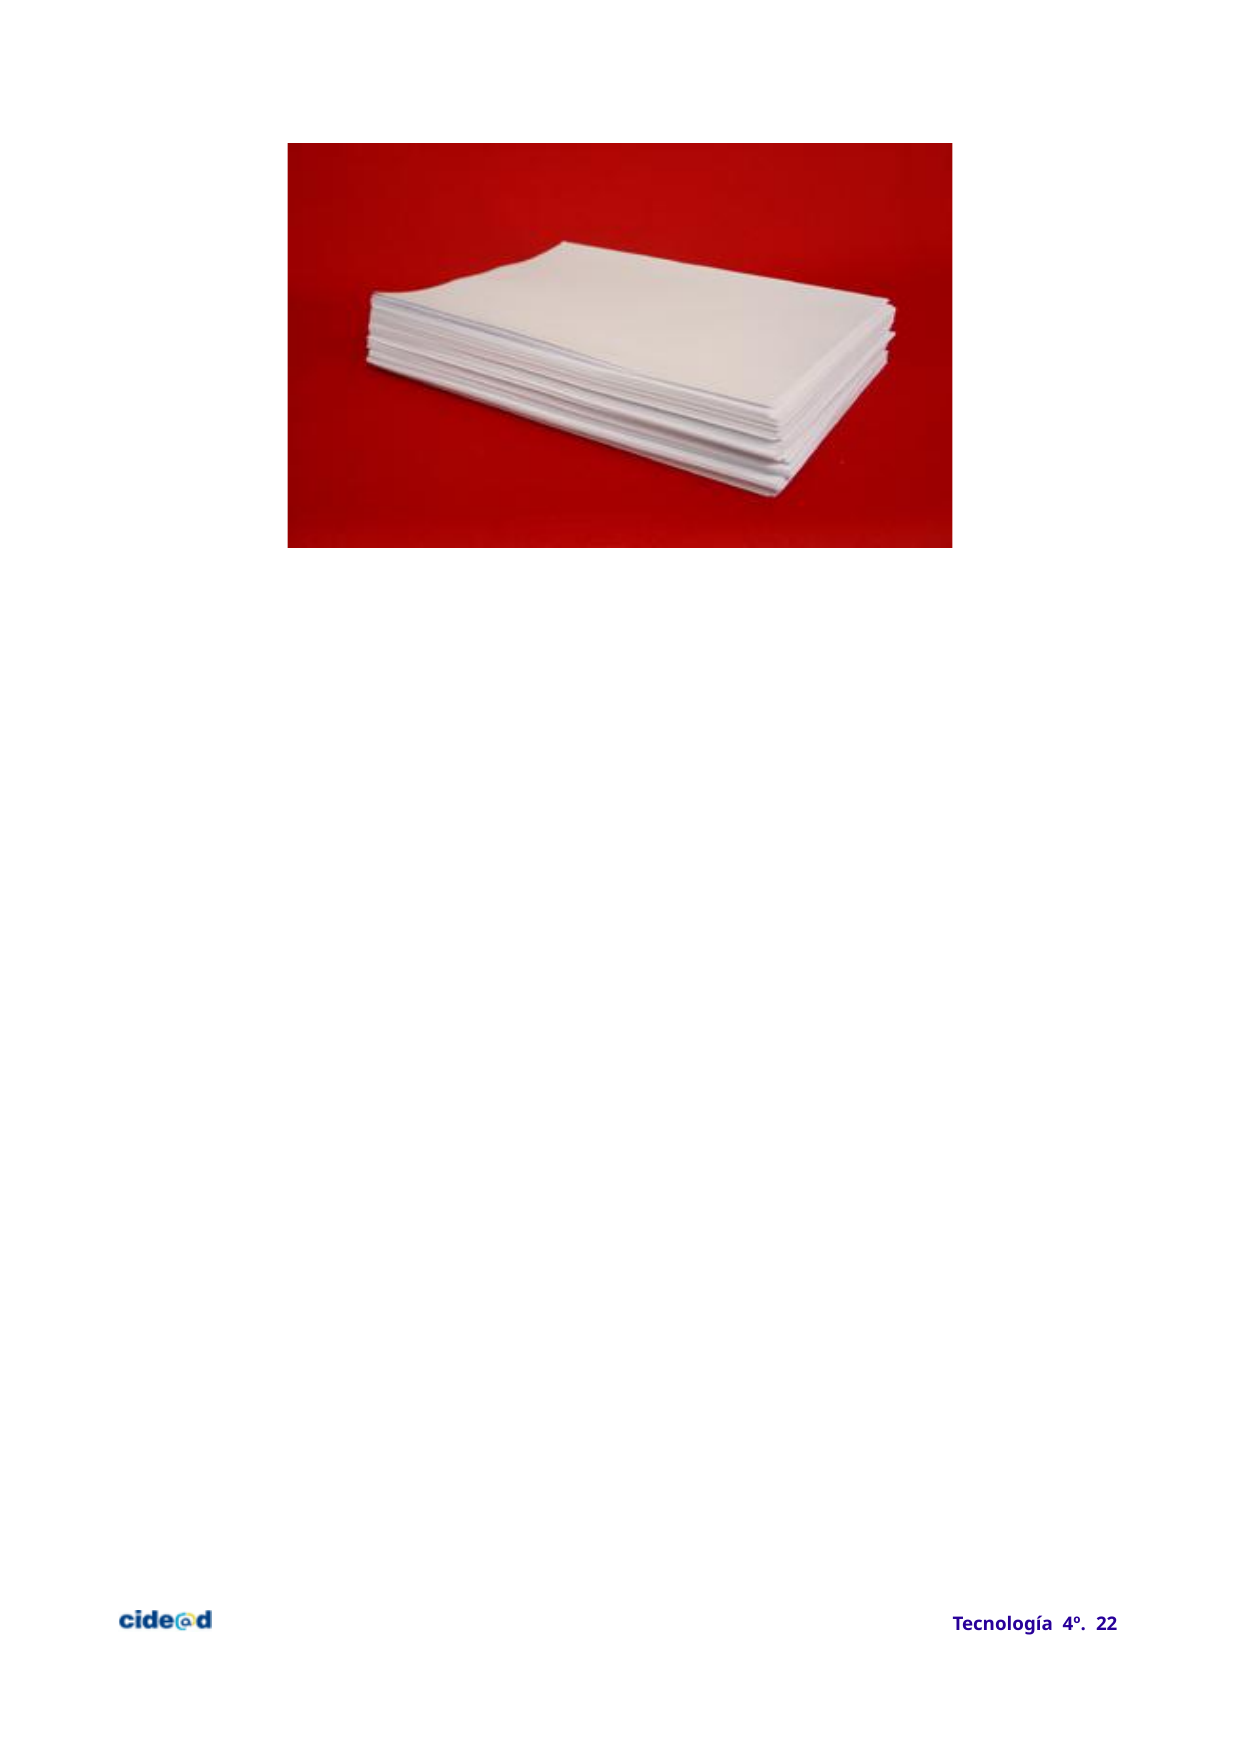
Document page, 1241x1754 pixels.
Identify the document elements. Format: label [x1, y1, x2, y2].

picture [287, 143, 953, 548]
picture [118, 1610, 212, 1632]
